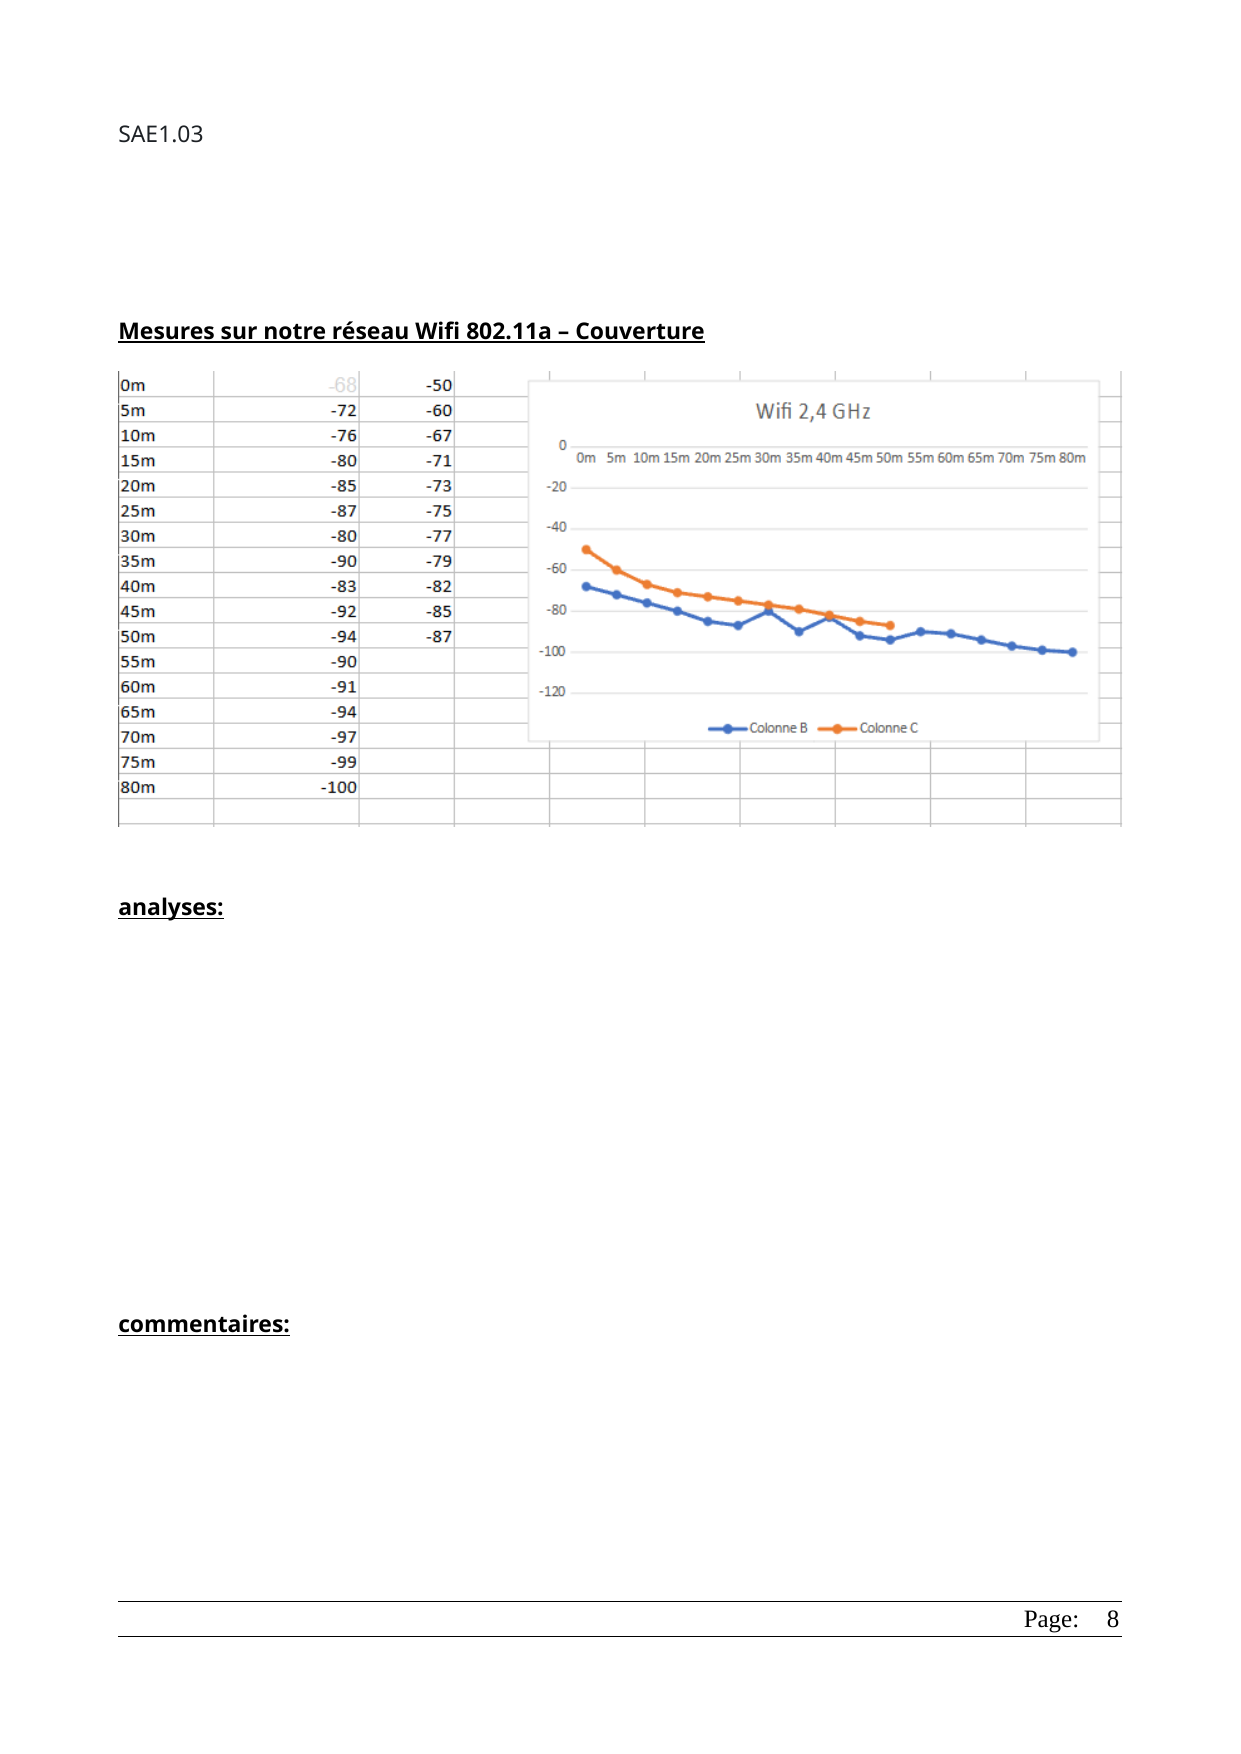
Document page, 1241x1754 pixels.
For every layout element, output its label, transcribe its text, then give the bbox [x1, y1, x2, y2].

text analyses: [118, 891, 1122, 923]
text commentaires: [118, 1308, 1122, 1339]
text Mesures sur notre réseau Wifi 802.11a – Couverture [118, 315, 1122, 346]
picture [118, 371, 1123, 827]
